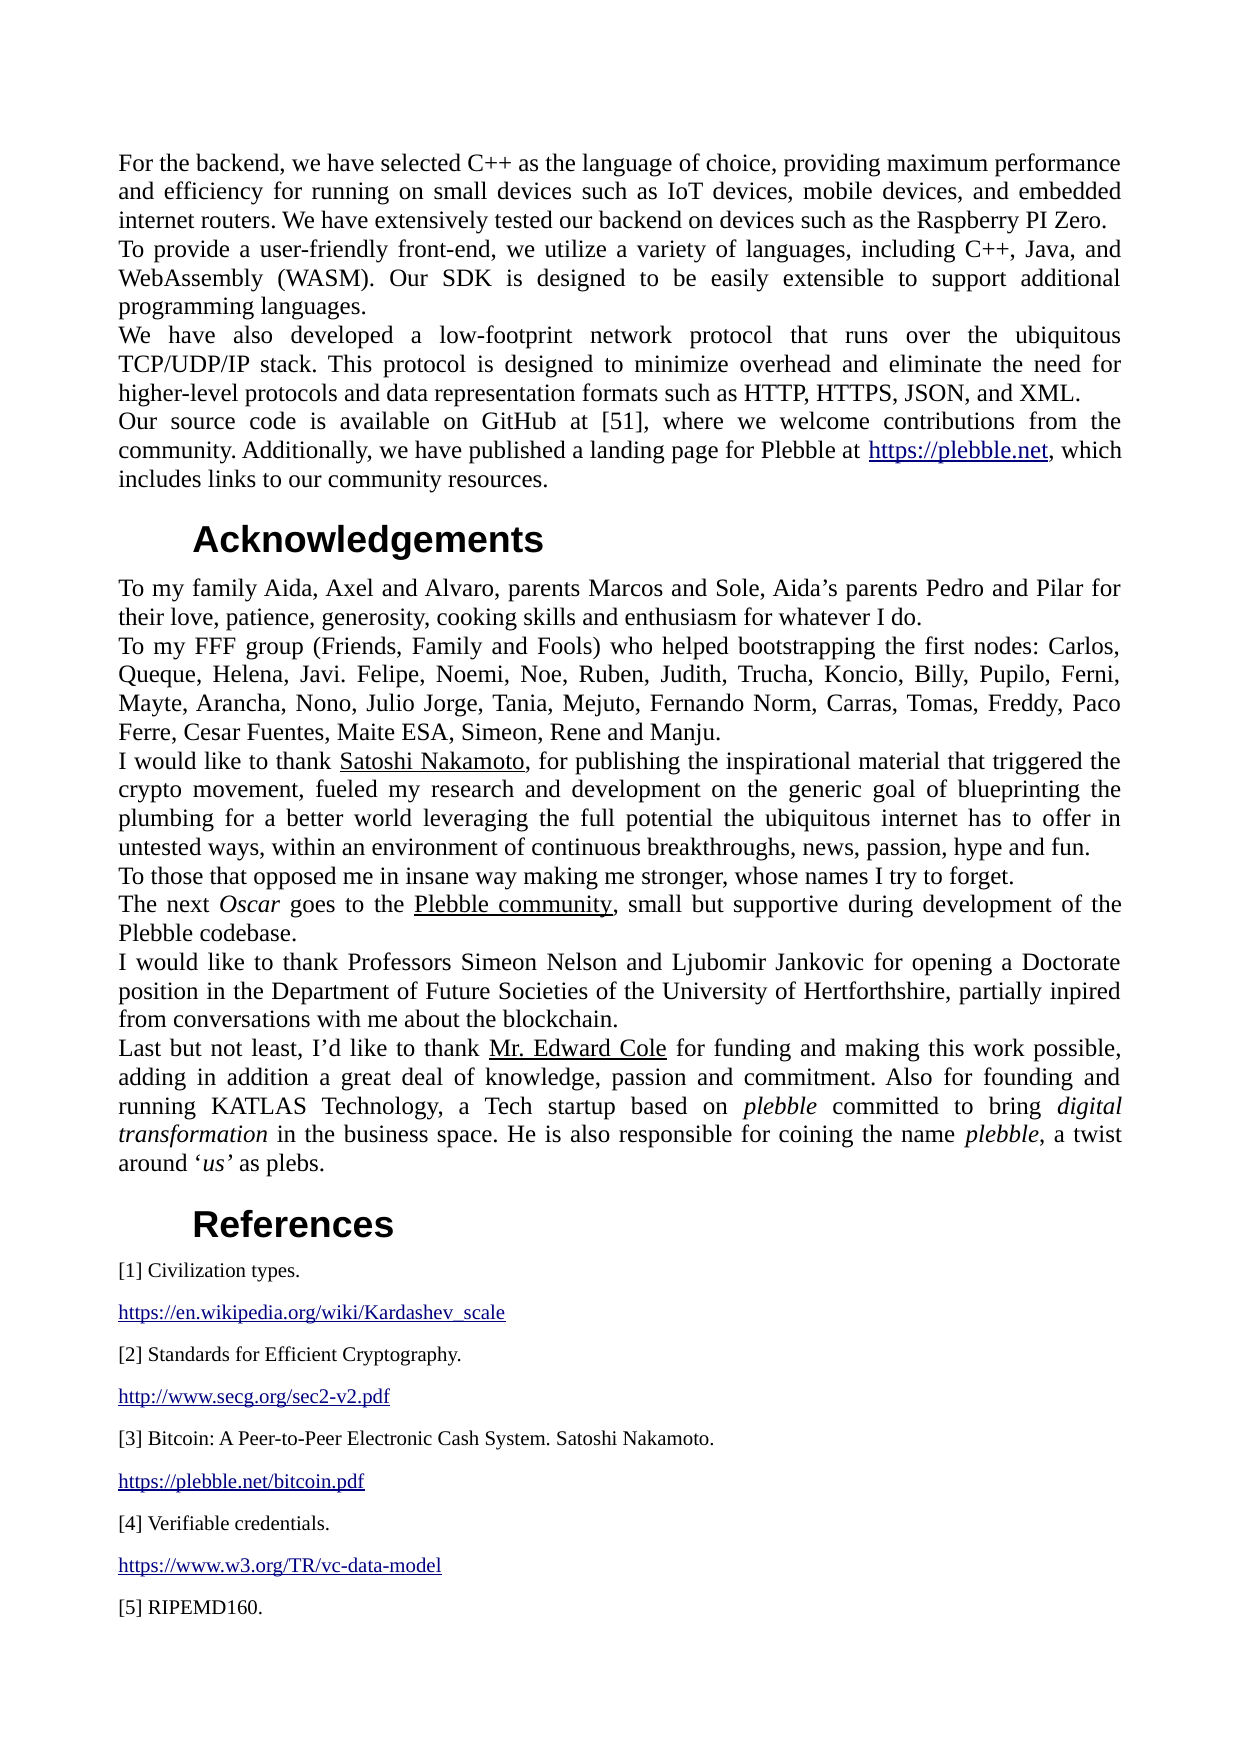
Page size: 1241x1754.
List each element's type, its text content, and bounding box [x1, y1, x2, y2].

text To my FFF group (Friends, Family and Fools) who helped bootstrapping the first nodes: Carlos, Queque, Helena, Javi. Felipe, Noemi, Noe, Ruben, Judith, Trucha, Koncio, Billy, Pupilo, Ferni, Mayte, Arancha, Nono, Julio Jorge, Tania, Mejuto, Fernando Norm, Carras, Tomas, Freddy, Paco Ferre, Cesar Fuentes, Maite ESA, Simeon, Rene and Manju. [118, 631, 1122, 746]
subtitle References [118, 1202, 1122, 1245]
text The next Oscar goes to the Plebble community, small but supportive during development of the Plebble codebase. [118, 889, 1122, 947]
text http://www.secg.org/sec2-v2.pdf [118, 1384, 1122, 1408]
text Last but not least, I’d like to thank Mr. Edward Cole for funding and making this work possible, adding in addition a great deal of knowledge, passion and commitment. Also for founding and running KATLAS Technology, a Tech startup based on plebble committed to bring digital transformation in the business space. He is also responsible for coining the name plebble, a twist around ‘us’ as plebs. [118, 1033, 1122, 1177]
text [4] Verifiable credentials. [118, 1511, 1122, 1535]
text [2] Standards for Efficient Cryptography. [118, 1342, 1122, 1366]
text To my family Aida, Axel and Alvaro, parents Marcos and Sole, Aida’s parents Pedro and Pilar for their love, patience, generosity, cooking skills and enthusiasm for whatever I do. [118, 573, 1122, 631]
text I would like to thank Professors Simeon Nelson and Ljubomir Jankovic for opening a Doctorate position in the Department of Future Societies of the University of Hertforthshire, partially inpired from conversations with me about the blockchain. [118, 947, 1122, 1033]
text https://plebble.net/bitcoin.pdf [118, 1468, 1122, 1493]
subtitle Acknowledgements [118, 518, 1122, 561]
text We have also developed a low-footprint network protocol that runs over the ubiquitous TCP/UDP/IP stack. This protocol is designed to minimize overhead and eliminate the need for higher-level protocols and data representation formats such as HTTP, HTTPS, JSON, and XML. [118, 320, 1122, 406]
text [1] Civilization types. [118, 1258, 1122, 1282]
text To provide a user-friendly front-end, we utilize a variety of languages, including C++, Java, and WebAssembly (WASM). Our SDK is designed to be easily extensible to support additional programming languages. [118, 234, 1122, 320]
text I would like to thank Satoshi Nakamoto, for publishing the inspirational material that triggered the crypto movement, fueled my research and development on the generic goal of blueprinting the plumbing for a better world leveraging the full potential the ubiquitous internet has to offer in untested ways, within an environment of continuous breakthroughs, news, passion, hype and fun. [118, 746, 1122, 861]
text For the backend, we have selected C++ as the language of choice, providing maximum performance and efficiency for running on small devices such as IoT devices, mobile devices, and embedded internet routers. We have extensively tested our backend on devices such as the Raspberry PI Zero. [118, 148, 1122, 234]
text https://en.wikipedia.org/wiki/Kardashev_scale [118, 1300, 1122, 1324]
text Our source code is available on GitHub at [51], where we welcome contributions from the community. Additionally, we have published a landing page for Plebble at https://plebble.net, which includes links to our community resources. [118, 406, 1122, 493]
text https://www.w3.org/TR/vc-data-model [118, 1553, 1122, 1577]
text [3] Bitcoin: A Peer-to-Peer Electronic Cash System. Satoshi Nakamoto. [118, 1426, 1122, 1450]
text To those that opposed me in insane way making me stronger, whose names I try to forget. [118, 861, 1122, 889]
text [5] RIPEMD160. [118, 1595, 1122, 1619]
